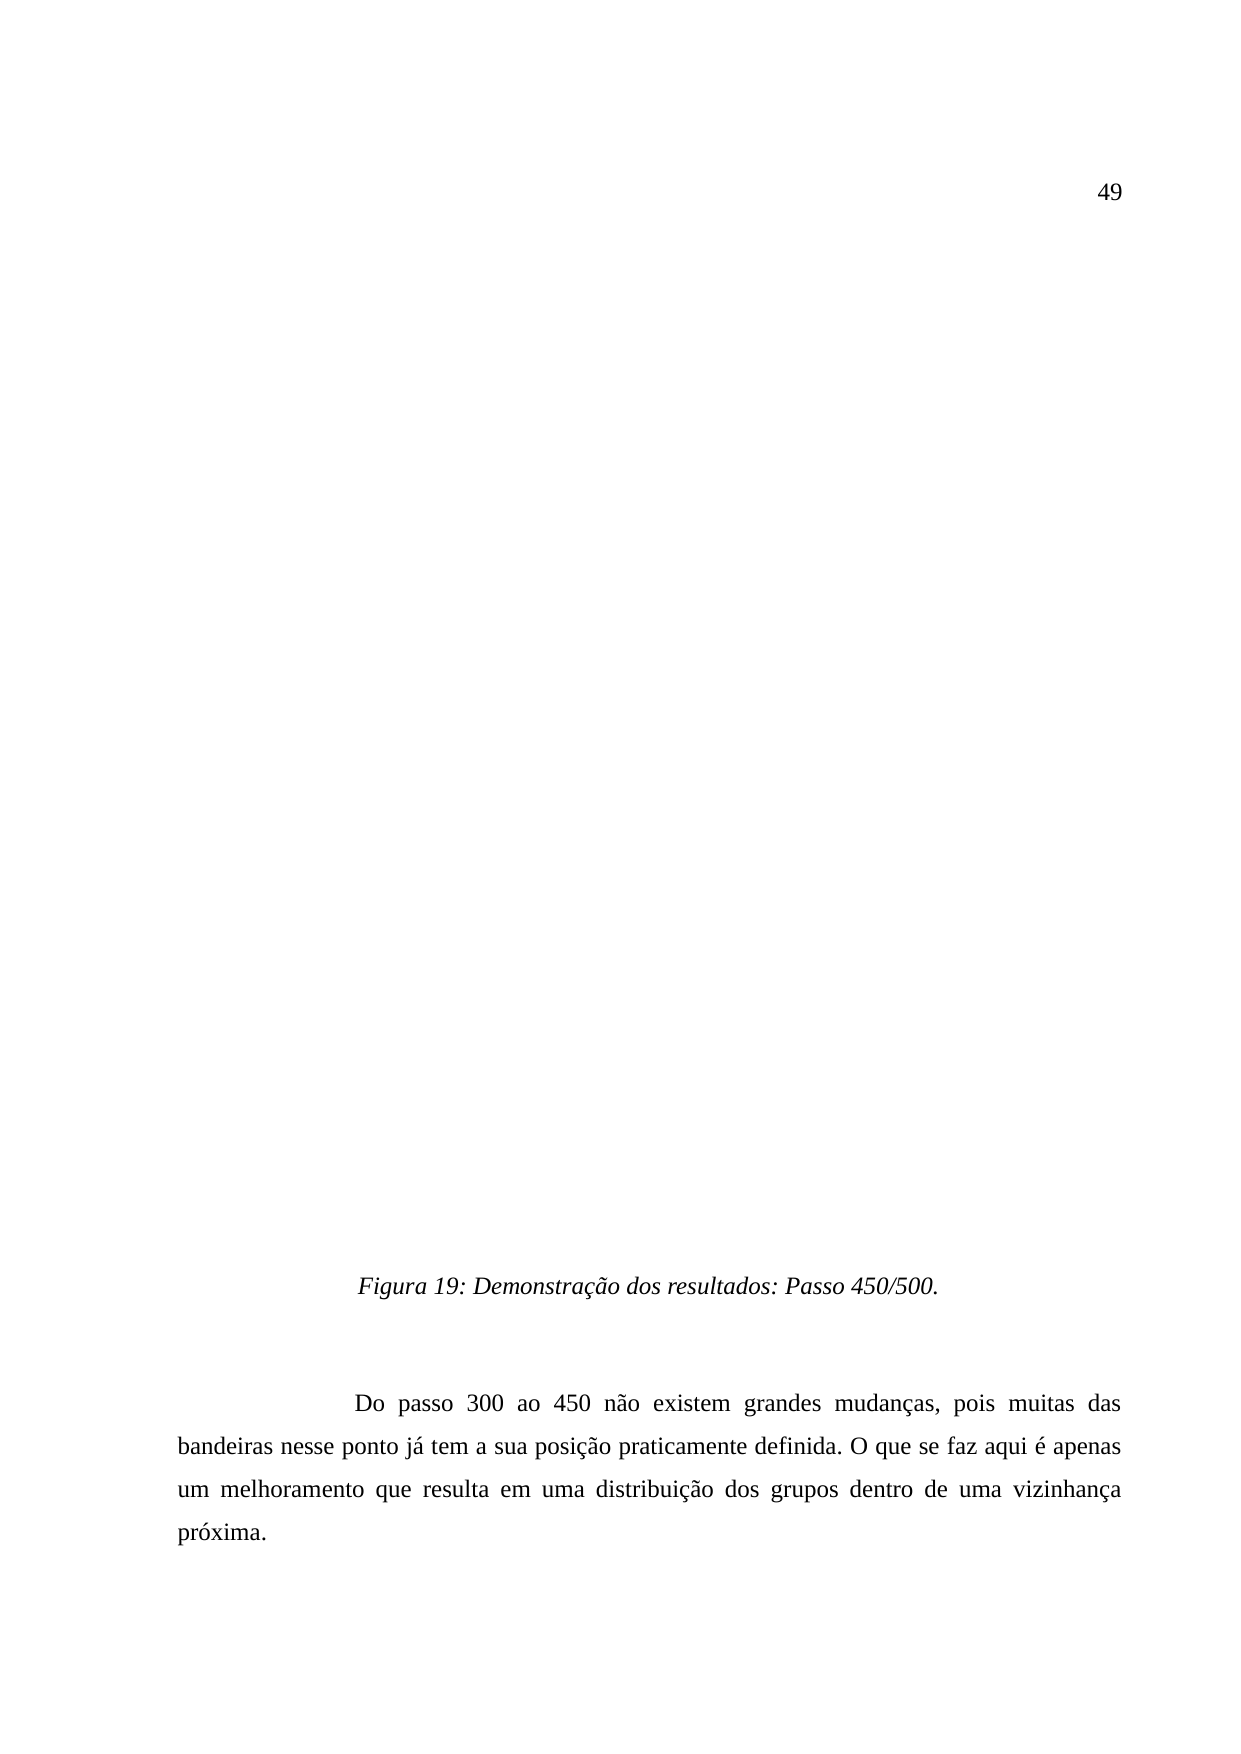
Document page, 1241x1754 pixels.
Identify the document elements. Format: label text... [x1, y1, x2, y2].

text Figura 19: Demonstração dos resultados: Passo 450/500. [177, 1271, 1122, 1299]
text Do passo 300 ao 450 não existem grandes mudanças, pois muitas das bandeiras nesse ponto já tem a sua posição praticamente definida. O que se faz aqui é apenas um melhoramento que resulta em uma distribuição dos grupos dentro de uma vizinhança próxima. [177, 1388, 1122, 1546]
